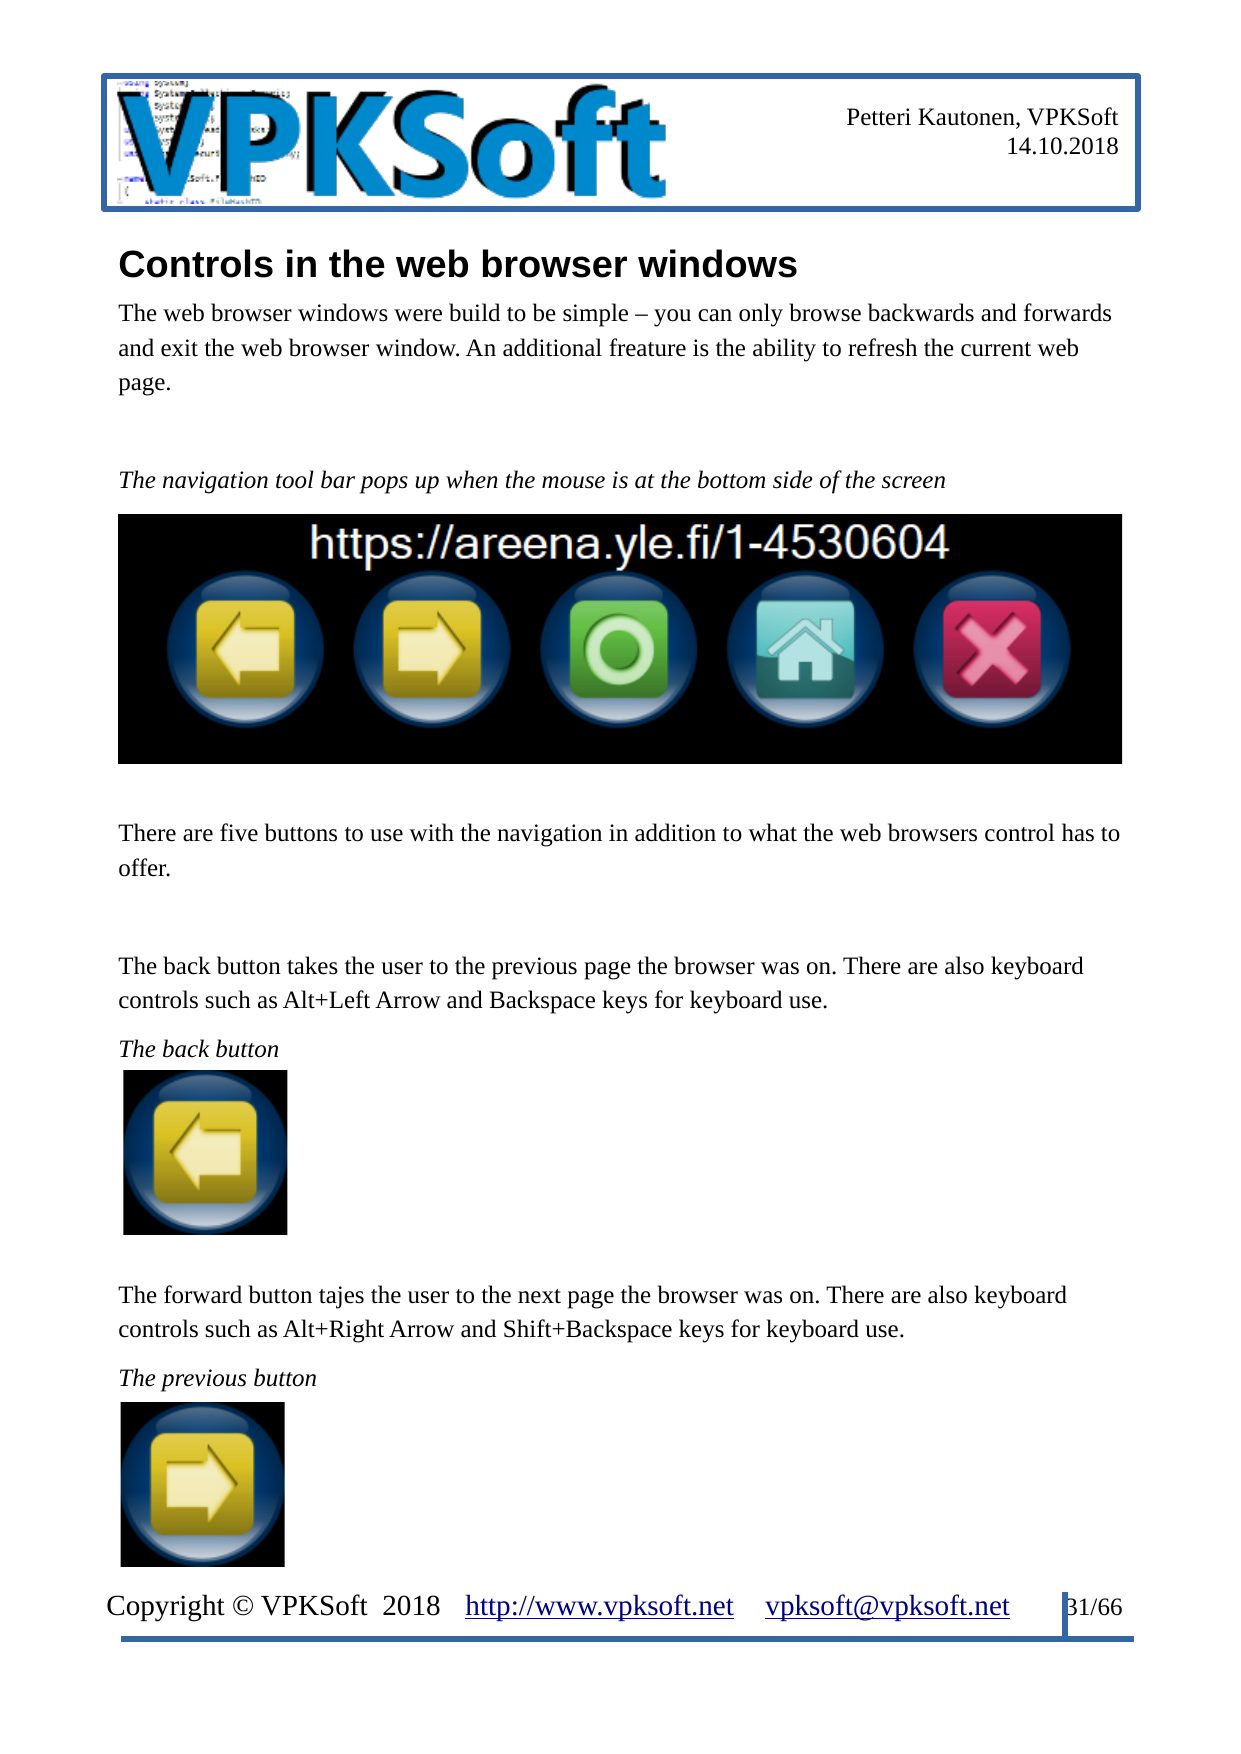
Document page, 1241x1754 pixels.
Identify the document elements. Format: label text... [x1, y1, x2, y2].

text The web browser windows were build to be simple – you can only browse backwards and forwards and exit the web browser window. An additional freature is the ability to refresh the current web page. [118, 298, 1122, 396]
picture [123, 1070, 288, 1235]
text The previous button [118, 1363, 1122, 1392]
picture [120, 1402, 285, 1567]
text The forward button tajes the user to the next page the browser was on. There are also keyboard controls such as Alt+Right Arrow and Shift+Backspace keys for keyboard use. [118, 1280, 1122, 1343]
text The back button takes the user to the previous page the browser was on. There are also keyboard controls such as Alt+Left Arrow and Backspace keys for keyboard use. [118, 951, 1122, 1014]
text The back button [118, 1034, 1122, 1063]
subtitle Controls in the web browser windows [118, 242, 1122, 286]
picture [116, 81, 672, 204]
text There are five buttons to use with the navigation in addition to what the web browsers control has to offer. [118, 818, 1122, 881]
text The navigation tool bar pops up when the mouse is at the bottom side of the screen [118, 465, 1122, 494]
picture [118, 514, 1123, 764]
